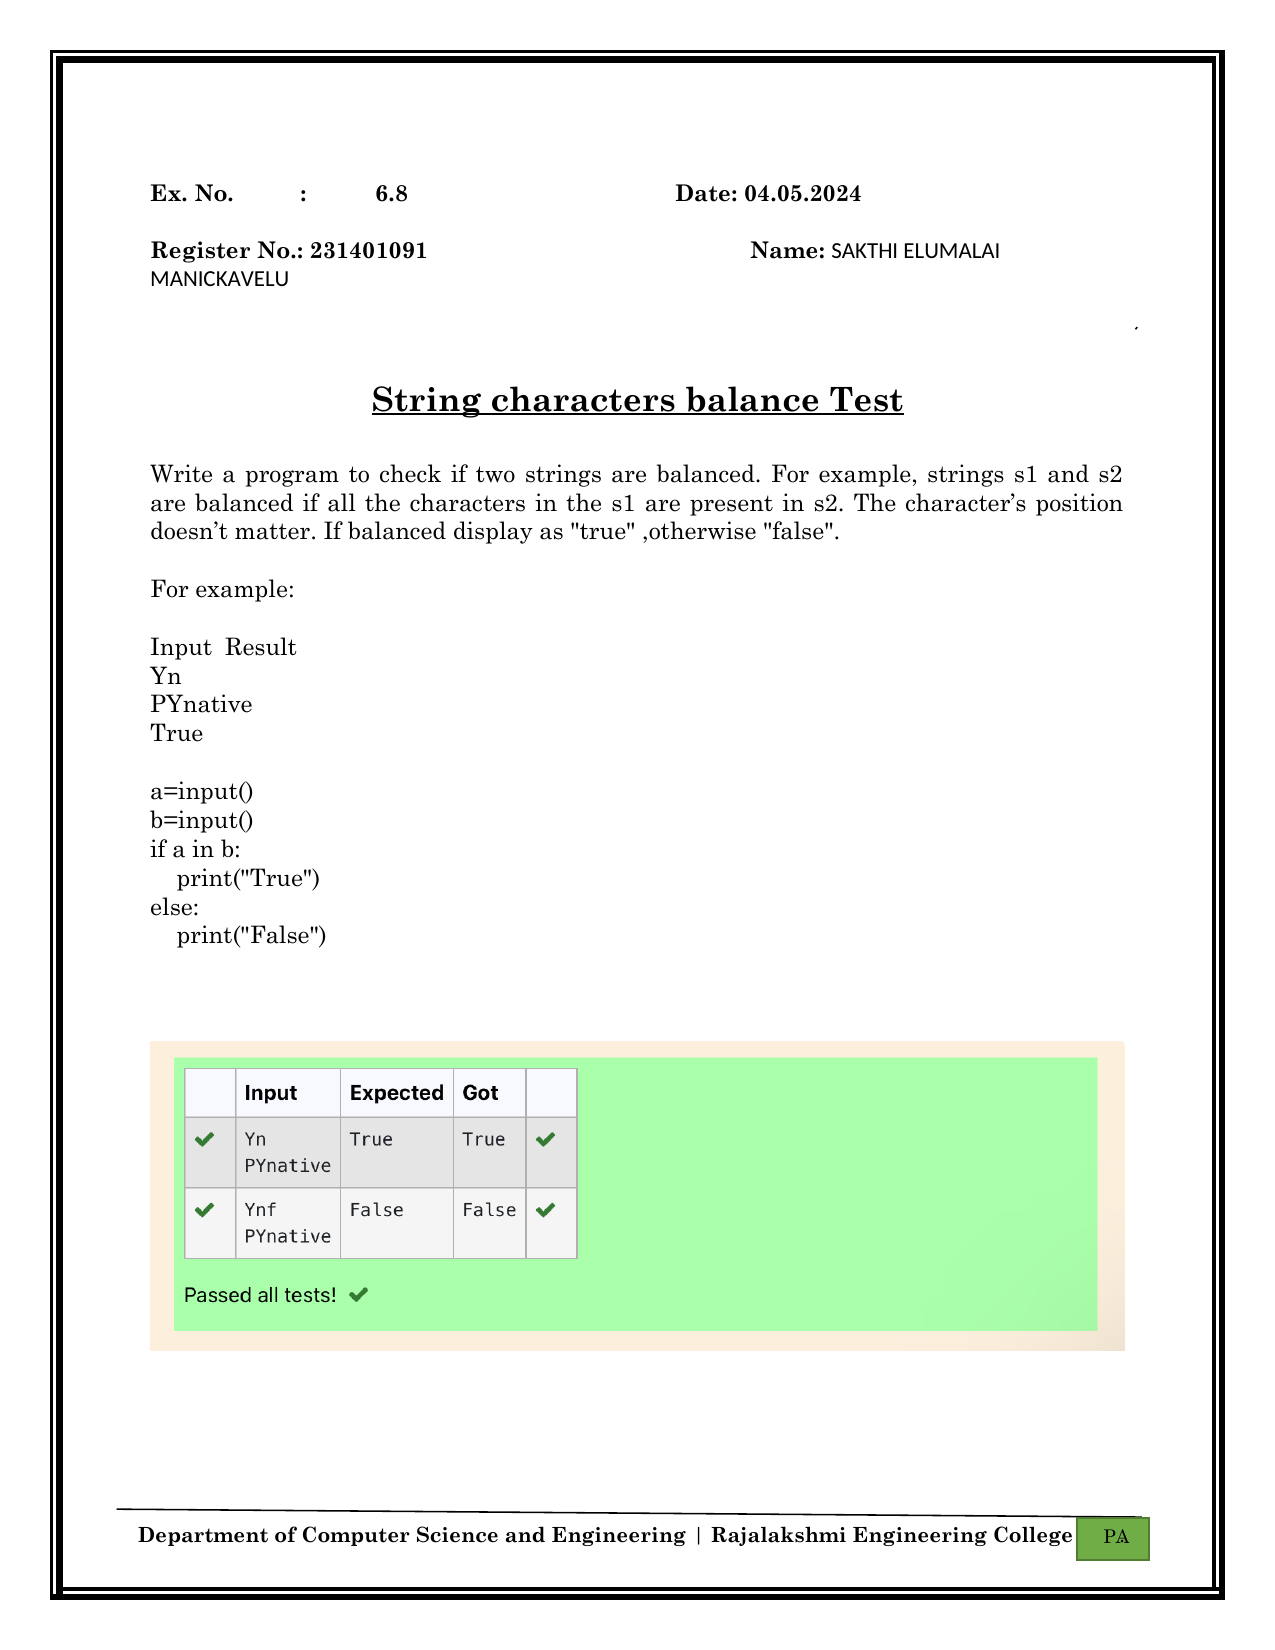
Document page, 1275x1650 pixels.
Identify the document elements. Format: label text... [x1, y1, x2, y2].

text For example: [150, 574, 1125, 603]
text else: [150, 891, 1125, 920]
text a=input() [150, 776, 1125, 805]
text String characters balance Test [150, 378, 1125, 418]
text True [150, 718, 1125, 747]
text print("True") [150, 862, 1125, 891]
text b=input() [150, 805, 1125, 833]
text Write a program to check if two strings are balanced. For example, strings s1 and s2 are balanced if all the characters in the s1 are present in s2. The character’s position doesn’t matter. If balanced display as "true" ,otherwise "false". [150, 458, 1125, 545]
text Ex. No. : 6.8 Date: 04.05.2024 [150, 179, 1125, 207]
text Register No.: 231401091 Name: SAKTHI ELUMALAI MANICKAVELU [150, 236, 1125, 292]
text print("False") [150, 920, 1125, 949]
picture [150, 1035, 1125, 1351]
text if a in b: [150, 833, 1125, 862]
text PYnative [150, 689, 1125, 718]
text Input Result [150, 632, 1125, 660]
text Yn [150, 660, 1125, 689]
